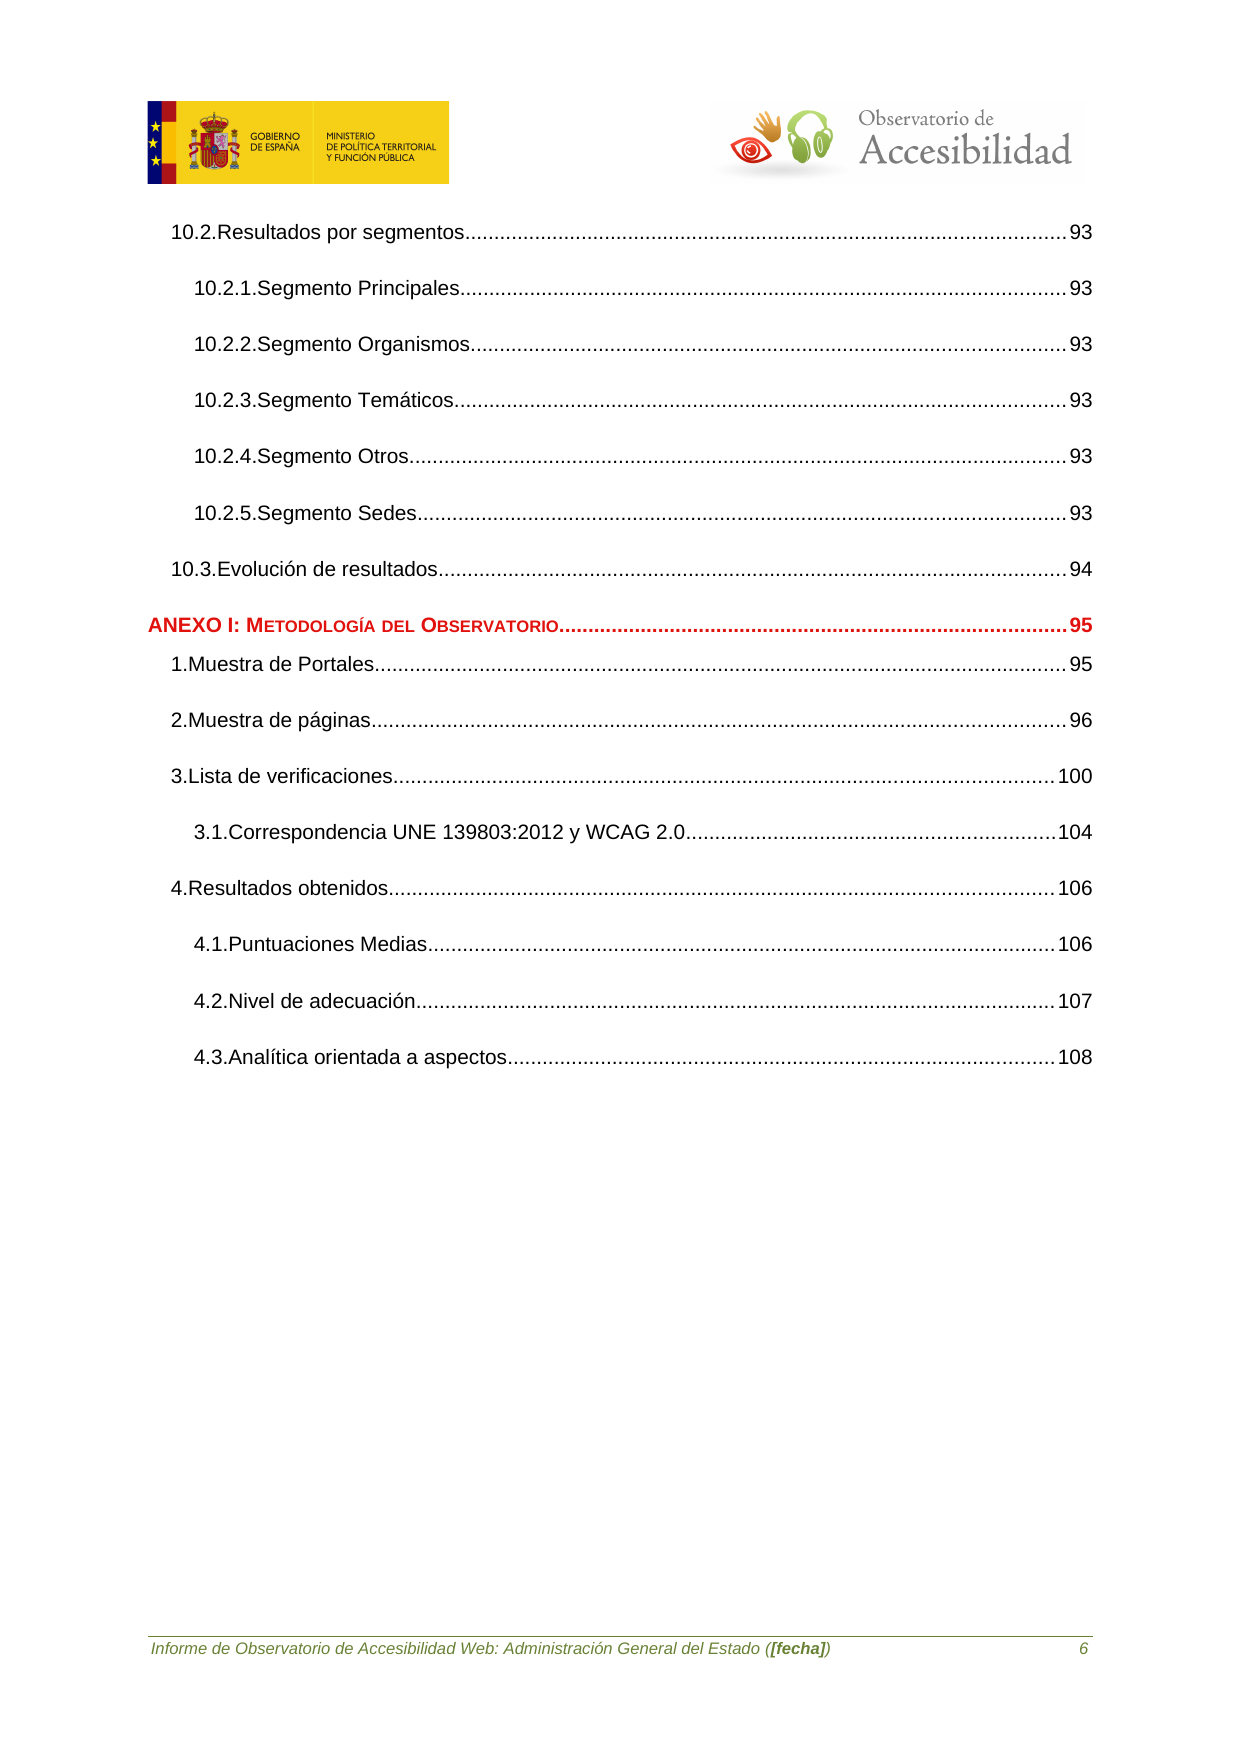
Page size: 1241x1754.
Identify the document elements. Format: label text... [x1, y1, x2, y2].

text 3.Lista de verificaciones 100 [171, 764, 1092, 788]
picture [147, 101, 450, 184]
text 10.2.5.Segmento Sedes 93 [193, 500, 1092, 524]
text 10.2.1.Segmento Principales 93 [193, 276, 1092, 300]
picture [710, 101, 1086, 184]
text 10.3.Evolución de resultados 94 [171, 557, 1092, 581]
text 10.2.3.Segmento Temáticos 93 [193, 388, 1092, 412]
text 2.Muestra de páginas 96 [171, 708, 1092, 732]
text 4.2.Nivel de adecuación 107 [193, 988, 1092, 1012]
text 3.1.Correspondencia UNE 139803:2012 y WCAG 2.0 104 [193, 820, 1092, 844]
text 4.3.Analítica orientada a aspectos 108 [193, 1044, 1092, 1068]
text 10.2.Resultados por segmentos 93 [171, 220, 1092, 244]
text ANEXO I: Metodología del Observatorio 95 [148, 613, 1092, 637]
text 4.1.Puntuaciones Medias 106 [193, 932, 1092, 956]
text 1.Muestra de Portales 95 [171, 652, 1092, 676]
text 10.2.2.Segmento Organismos 93 [193, 332, 1092, 356]
text 10.2.4.Segmento Otros 93 [193, 444, 1092, 468]
text 4.Resultados obtenidos 106 [171, 876, 1092, 900]
